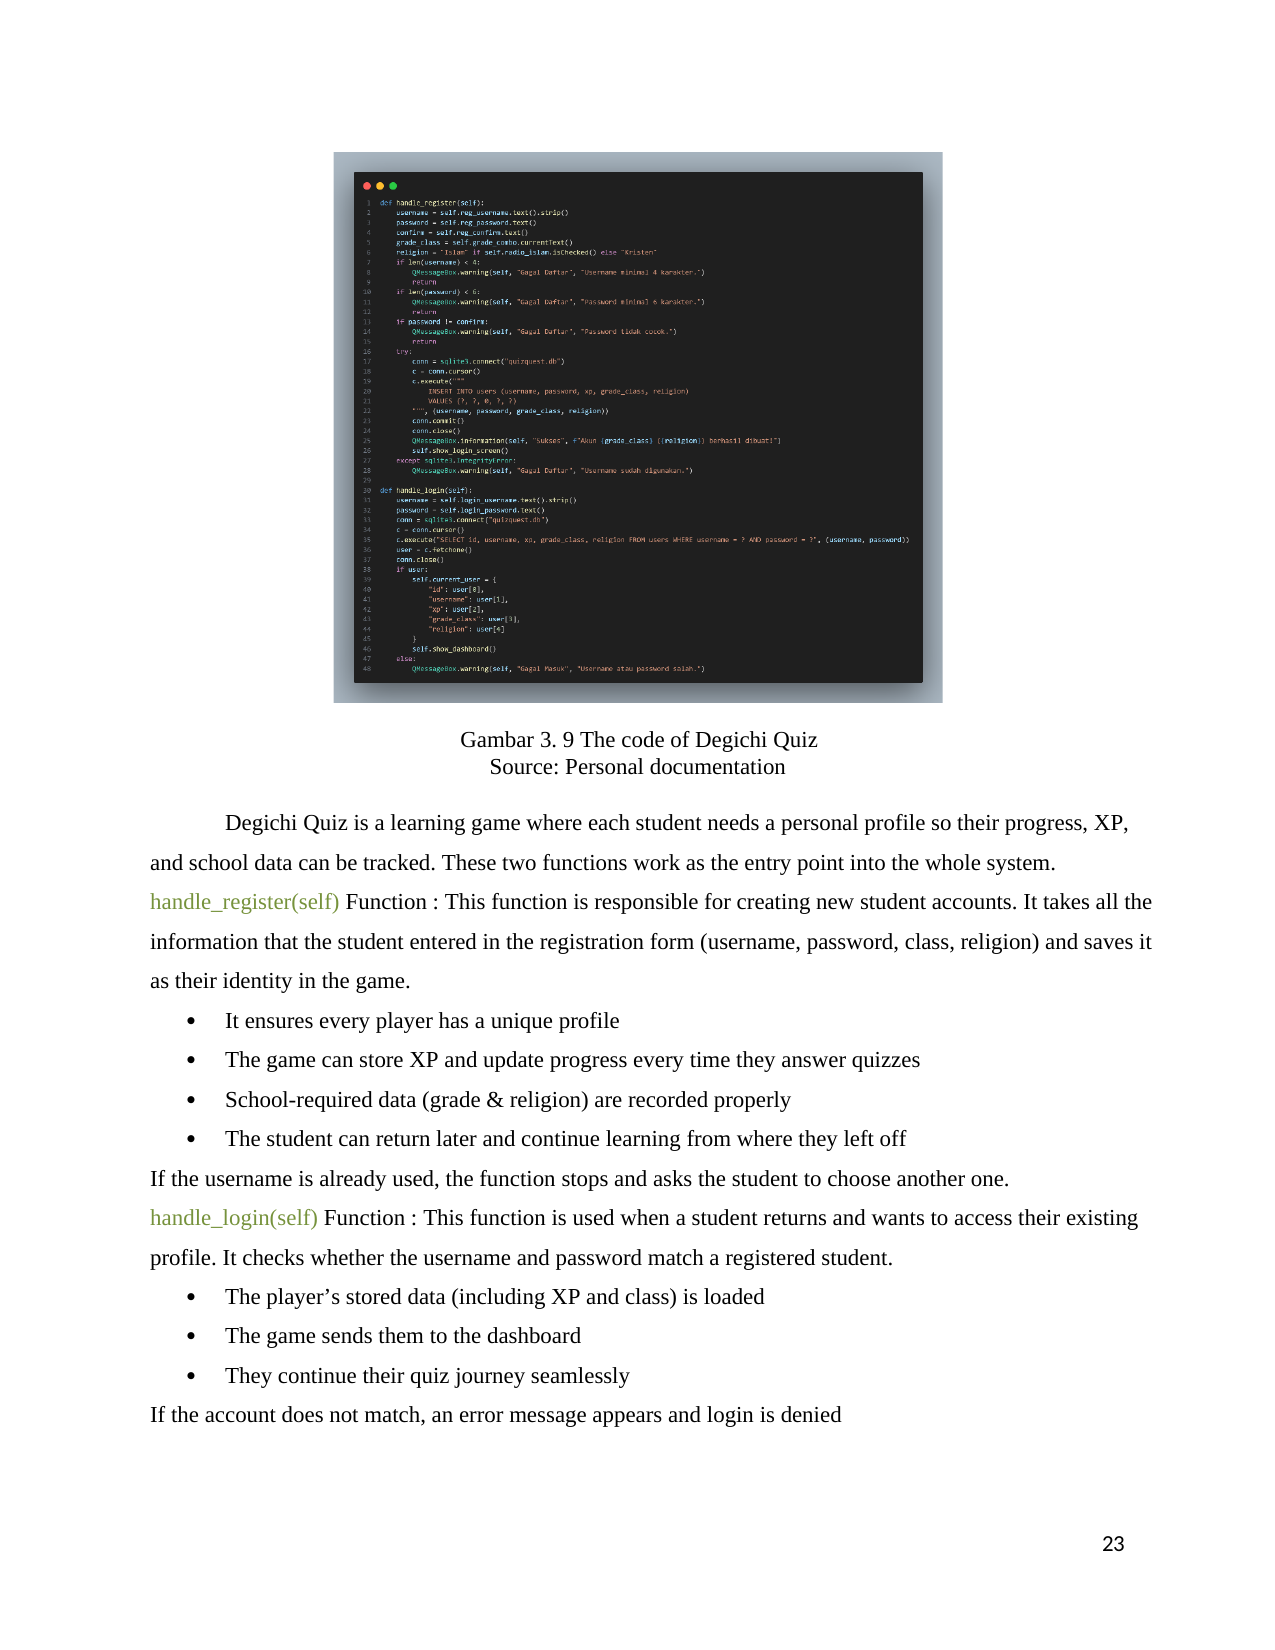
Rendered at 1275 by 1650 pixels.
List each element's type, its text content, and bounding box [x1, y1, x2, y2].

text If the username is already used, the function stops and asks the student to choose another one. [150, 1165, 1162, 1191]
list They continue their quiz journey seamlessly [187, 1362, 1162, 1388]
text If the account does not match, an error message appears and login is denied [150, 1402, 1162, 1428]
text handle_register(self) Function : This function is responsible for creating new student accounts. It takes all the information that the student entered in the registration form (username, password, class, religion) and saves it as their identity in the game. [150, 888, 1162, 994]
text handle_login(self) Function : This function is used when a student returns and wants to access their existing profile. It checks whether the username and password match a registered student. [150, 1204, 1162, 1270]
list The game sends them to the dashboard [187, 1323, 1162, 1349]
text Degichi Quiz is a learning game where each student needs a personal profile so their progress, XP, and school data can be tracked. These two functions work as the entry point into the whole system. [150, 809, 1162, 875]
text Gambar 3. 9 The code of Degichi Quiz Source: Personal documentation [460, 726, 922, 779]
list It ensures every player has a unique profile [187, 1007, 1162, 1033]
list School-required data (grade & religion) are recorded properly [187, 1086, 1162, 1112]
list The game can store XP and update progress every time they answer quizzes [187, 1046, 1162, 1073]
picture [333, 152, 943, 703]
list The student can return later and continue learning from where they left off [187, 1125, 1162, 1152]
list The player’s stored data (including XP and class) is loaded [187, 1283, 1162, 1309]
